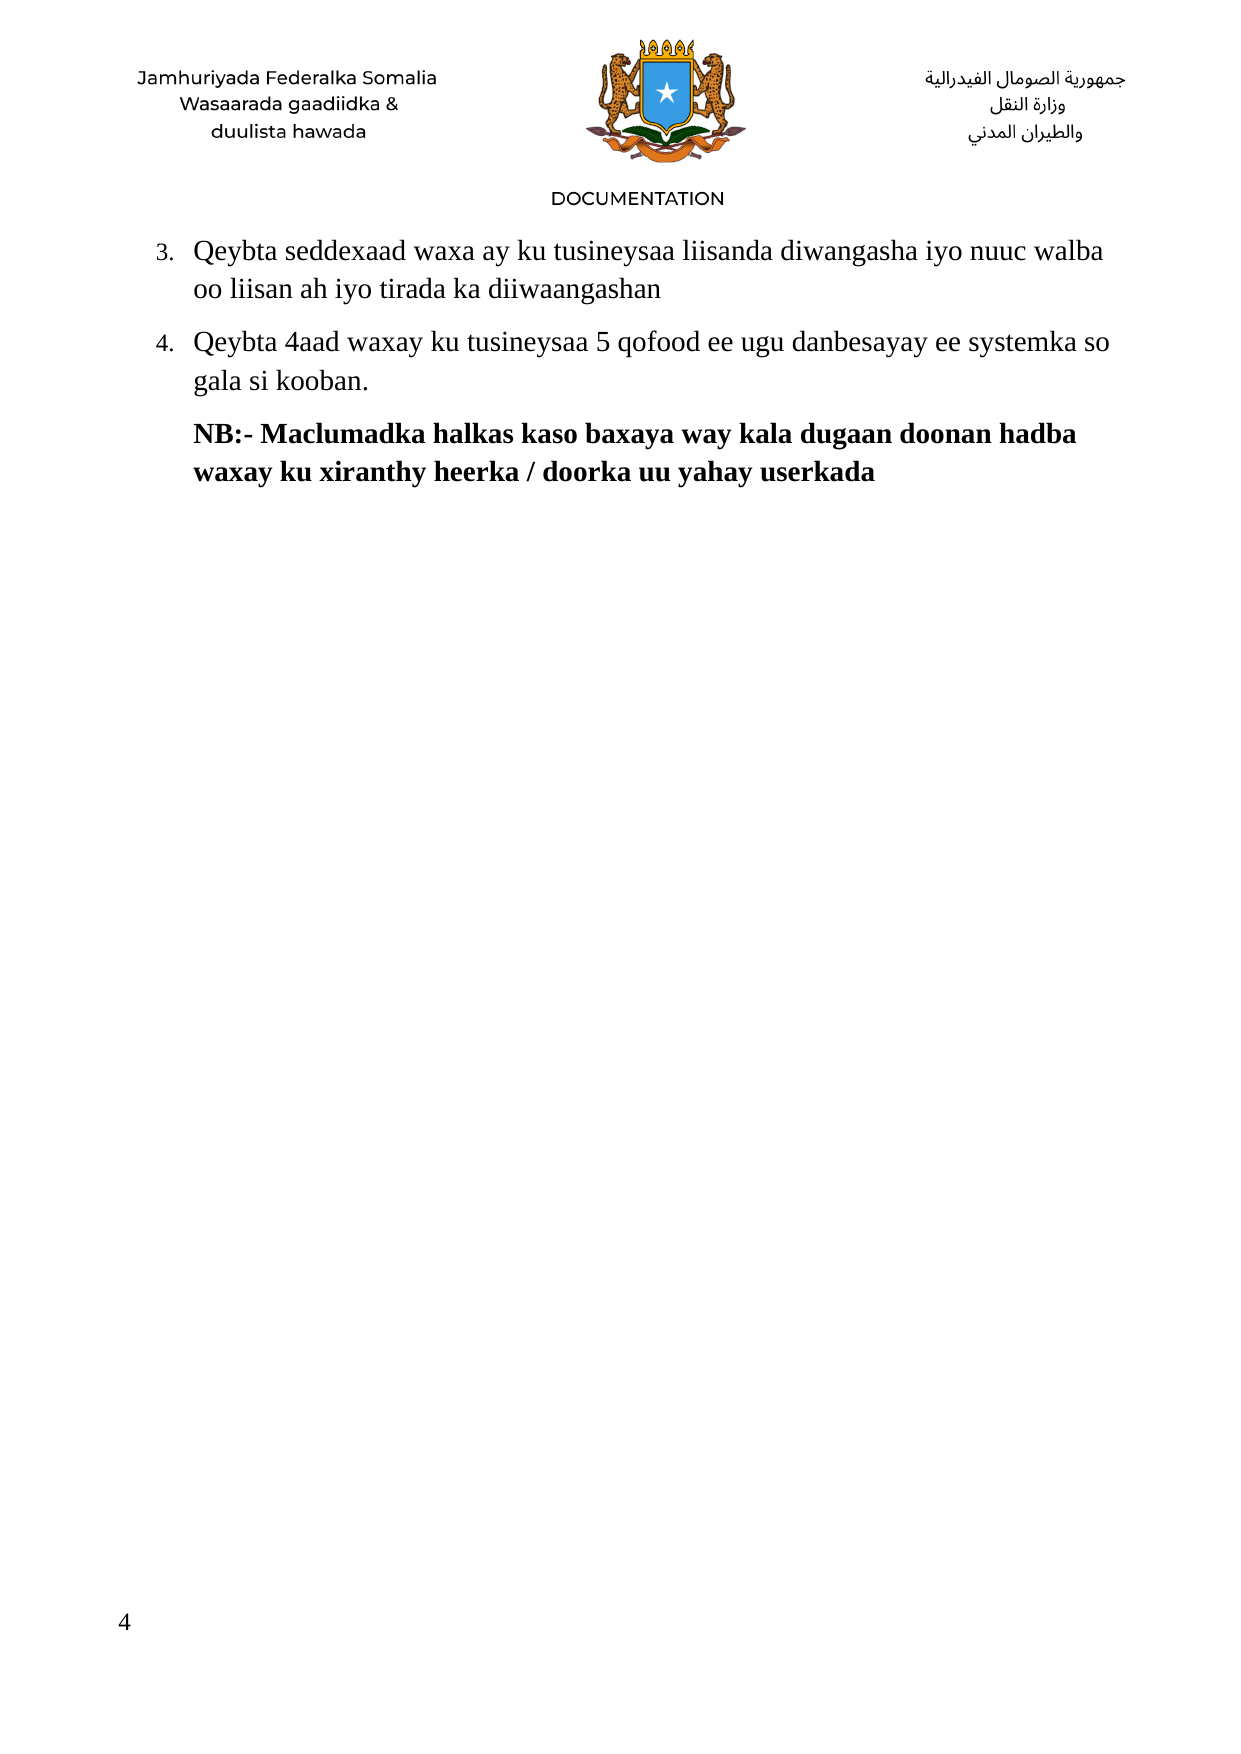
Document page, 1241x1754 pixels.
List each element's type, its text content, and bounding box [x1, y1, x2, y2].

list Qeybta seddexaad waxa ay ku tusineysaa liisanda diwangasha iyo nuuc walba oo liisan ah iyo tirada ka diiwaangashan [156, 228, 1122, 305]
list Qeybta 4aad waxay ku tusineysaa 5 qofood ee ugu danbesayay ee systemka so gala si kooban. [156, 324, 1122, 396]
picture [118, 19, 1157, 228]
list NB:- Maclumadka halkas kaso baxaya way kala dugaan doonan hadba waxay ku xiranthy heerka / doorka uu yahay userkada [156, 416, 1122, 488]
